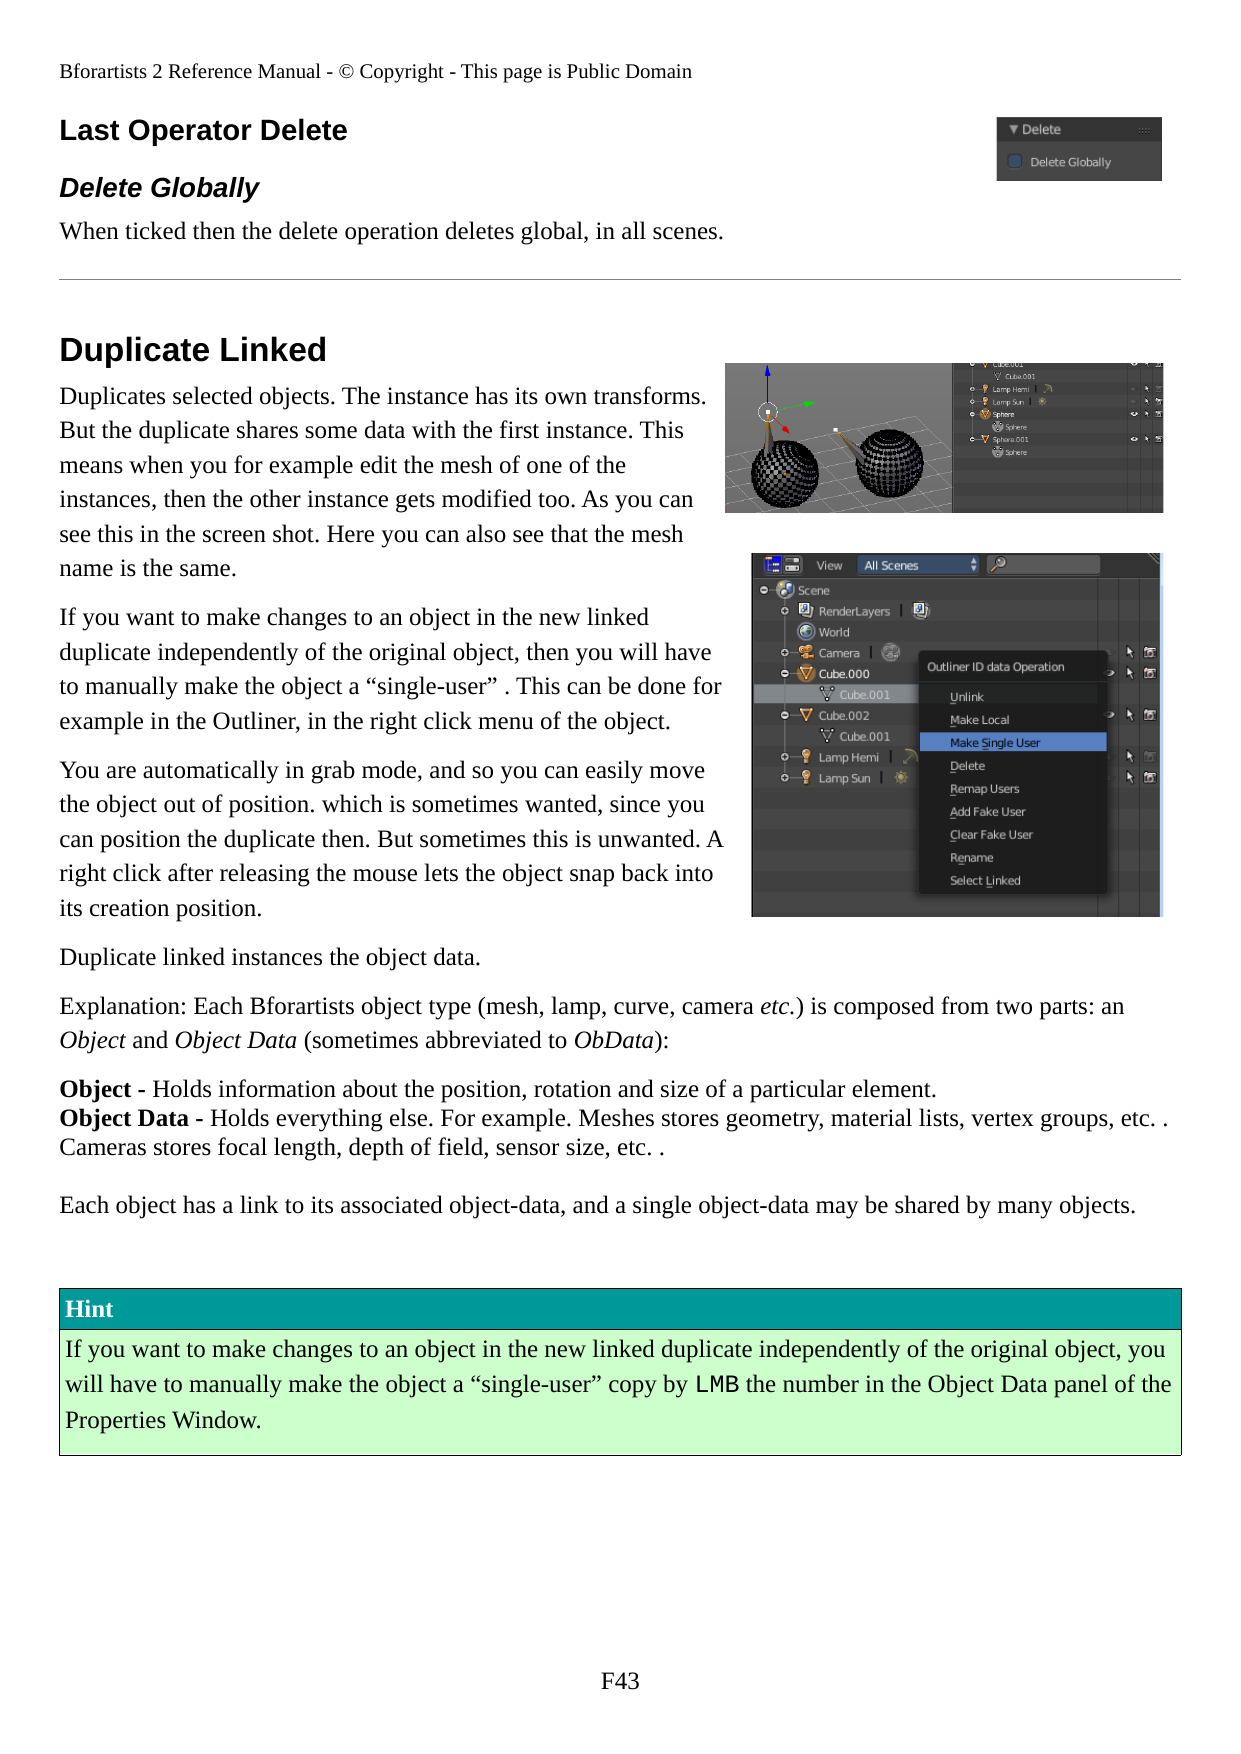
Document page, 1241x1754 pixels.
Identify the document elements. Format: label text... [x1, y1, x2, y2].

text Duplicate linked instances the object data. [59, 942, 1181, 971]
text Each object has a link to its associated object-data, and a single object-data may be shared by many objects. [59, 1190, 1181, 1219]
picture [725, 363, 1164, 513]
text Duplicates selected objects. The instance has its own transforms. But the duplicate shares some data with the first instance. This means when you for example edit the mesh of one of the instances, then the other instance gets modified too. As you can see this in the screen shot. Here you can also see that the mesh name is the same. [59, 381, 1181, 582]
picture [751, 553, 1164, 917]
subtitle Delete Globally [59, 171, 1181, 203]
subtitle Duplicate Linked [59, 330, 1181, 368]
table_cell If you want to make changes to an object in the new linked duplicate independently of the original object, you will have to manually make the object a “single-user” copy by LMB the number in the Object Data panel of the Properties Window. [60, 1330, 1181, 1454]
text Explanation: Each Bforartists object type (mesh, lamp, curve, camera etc.) is composed from two parts: an Object and Object Data (sometimes abbreviated to ObData): [59, 991, 1181, 1054]
text You are automatically in grab mode, and so you can easily move the object out of position. which is sometimes wanted, since you can position the duplicate then. But sometimes this is unwanted. A right click after releasing the mouse lets the object snap back into its creation position. [59, 755, 1181, 922]
text If you want to make changes to an object in the new linked duplicate independently of the original object, then you will have to manually make the object a “single-user” . This can be done for example in the Outliner, in the right click menu of the object. [59, 602, 751, 734]
text When ticked then the delete operation deletes global, in all scenes. [59, 216, 1181, 244]
subtitle Object Data - Holds everything else. For example. Meshes stores geometry, material lists, vertex groups, etc. . Cameras stores focal length, depth of field, sensor size, etc. . [59, 1103, 1181, 1161]
picture [996, 117, 1162, 181]
table_header Hint [60, 1289, 1181, 1329]
subtitle Last Operator Delete [59, 113, 1181, 146]
subtitle Object - Holds information about the position, rotation and size of a particular element. [59, 1074, 1181, 1103]
